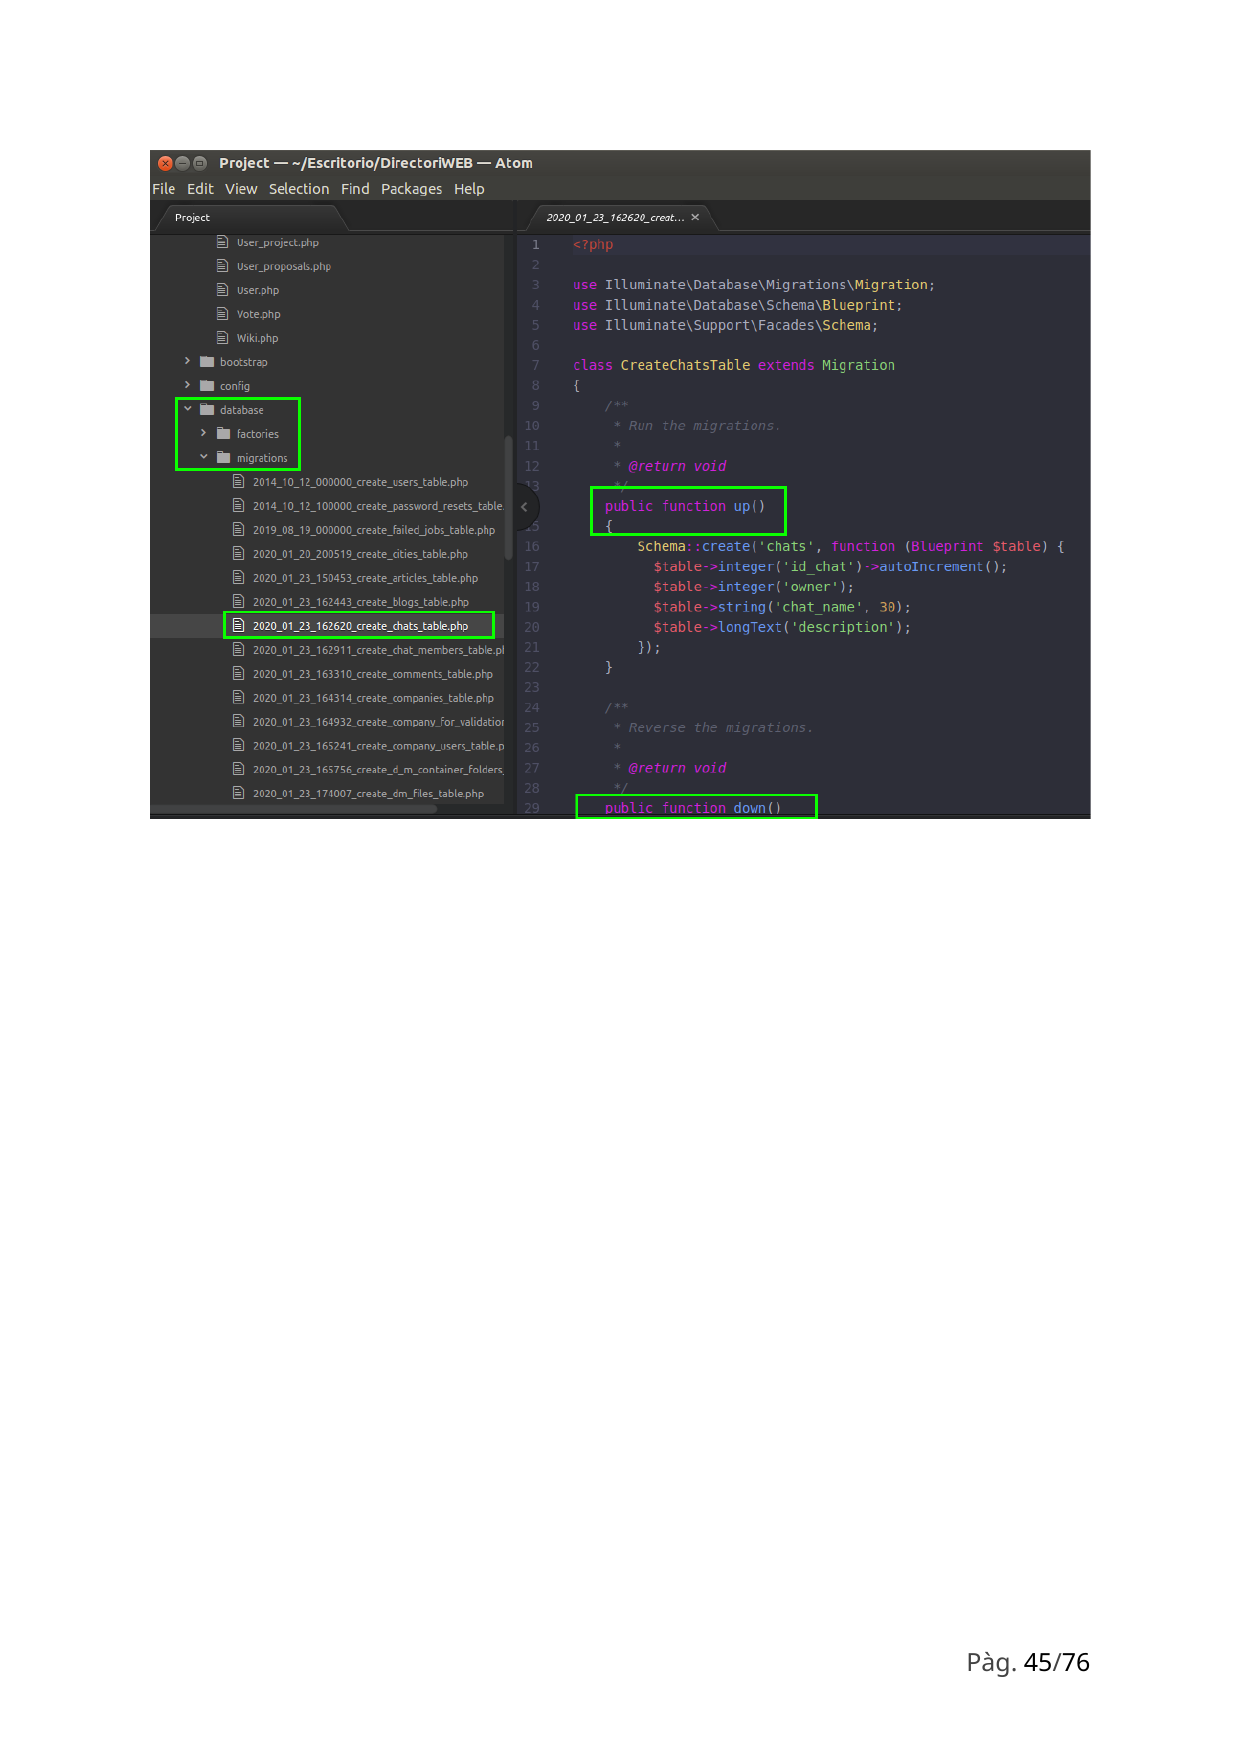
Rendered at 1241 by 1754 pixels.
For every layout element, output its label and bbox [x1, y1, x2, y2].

picture [150, 150, 1091, 819]
